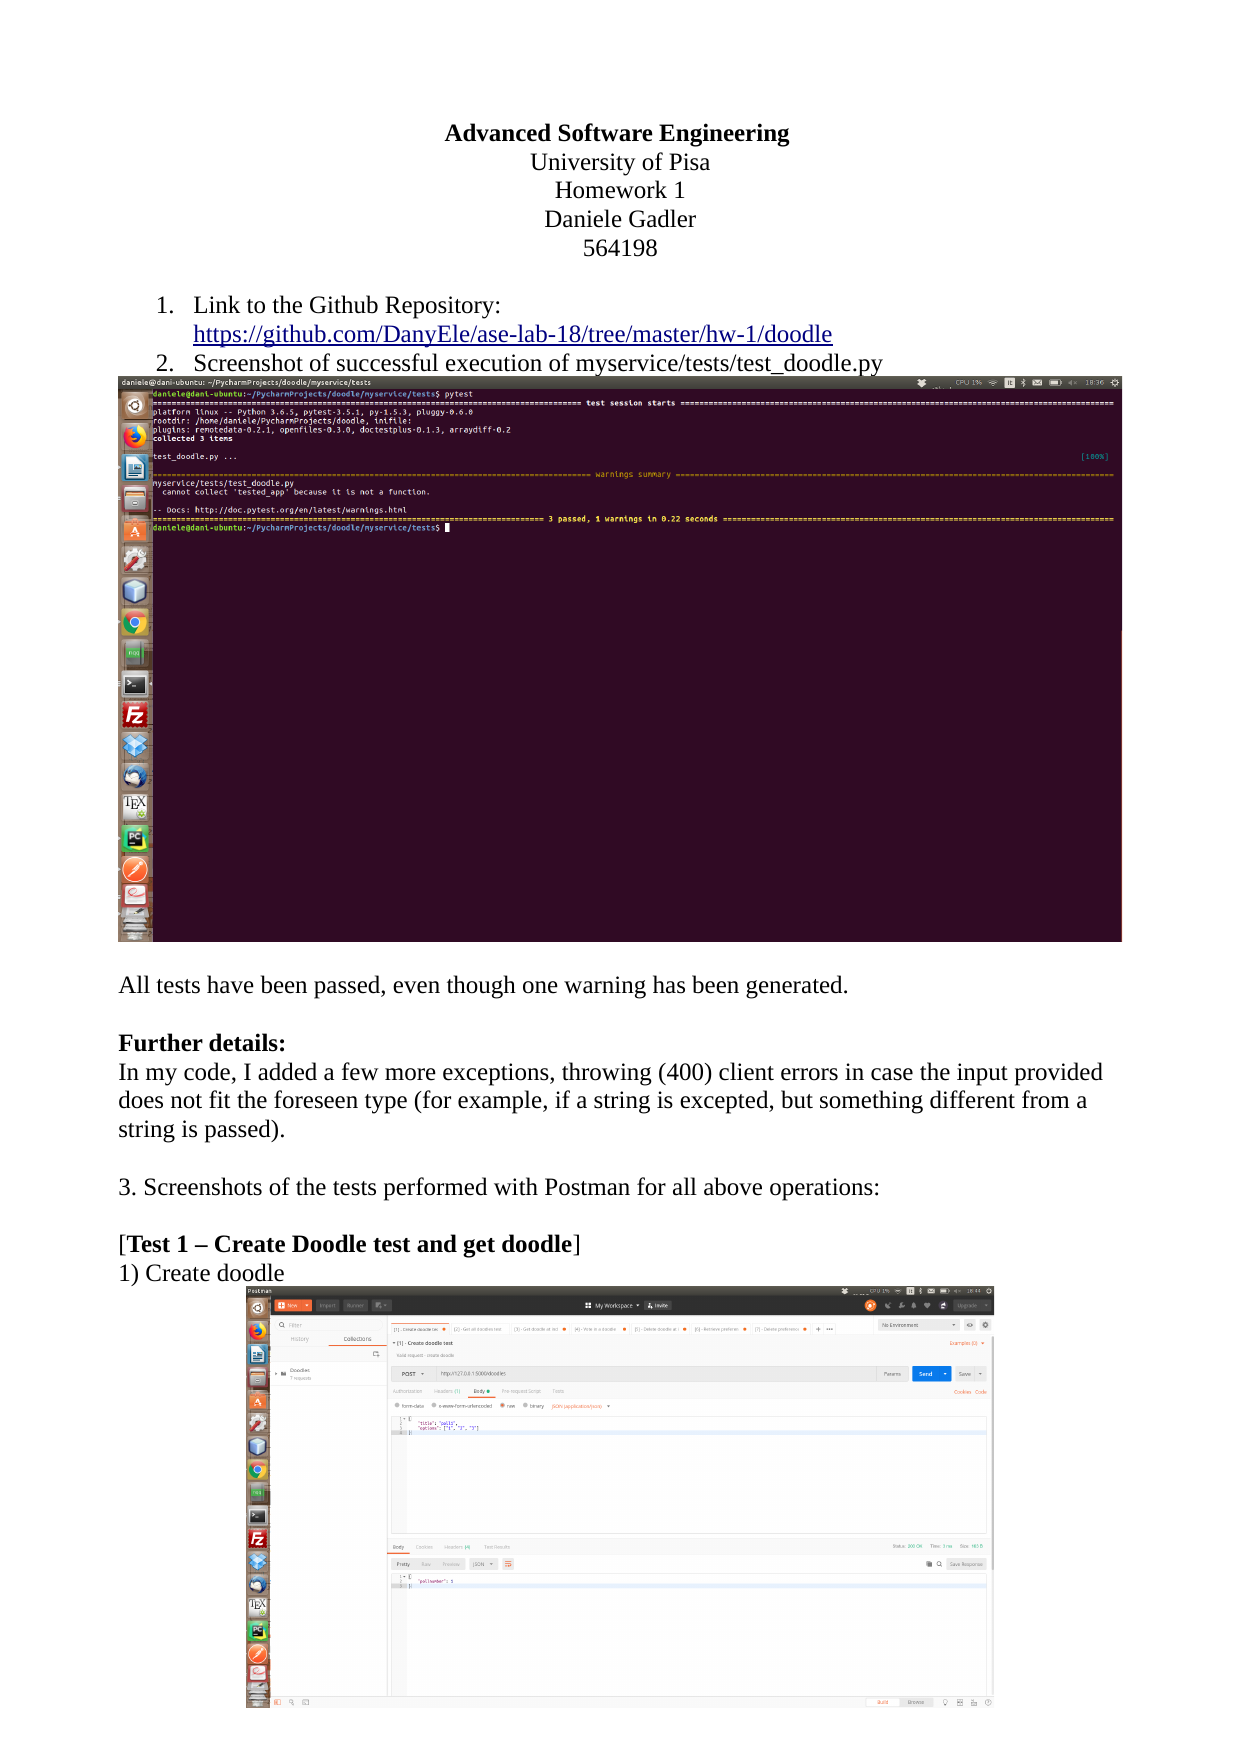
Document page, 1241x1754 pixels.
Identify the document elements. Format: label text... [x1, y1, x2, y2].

text Homework 1 [118, 176, 1122, 204]
picture [246, 1286, 995, 1708]
text In my code, I added a few more exceptions, throwing (400) client errors in case the input provided does not fit the foreseen type (for example, if a string is excepted, but something different from a string is passed). [118, 1057, 1122, 1143]
text Advanced Software Engineering [118, 118, 1122, 147]
text [Test 1 – Create Doodle test and get doodle] [118, 1229, 1122, 1258]
text 1) Create doodle [118, 1258, 1122, 1287]
text Daniele Gadler [118, 204, 1122, 233]
text University of Pisa [118, 147, 1122, 176]
text 3. Screenshots of the tests performed with Postman for all above operations: [118, 1172, 1122, 1200]
text 564198 [118, 233, 1122, 262]
text Further details: [118, 1028, 1122, 1057]
list Link to the Github Repository: [156, 291, 1122, 319]
text All tests have been passed, even though one warning has been generated. [118, 970, 1122, 999]
list Screenshot of successful execution of myservice/tests/test_doodle.py [156, 348, 1122, 376]
picture [118, 376, 1123, 942]
list https://github.com/DanyEle/ase-lab-18/tree/master/hw-1/doodle [156, 319, 1122, 348]
